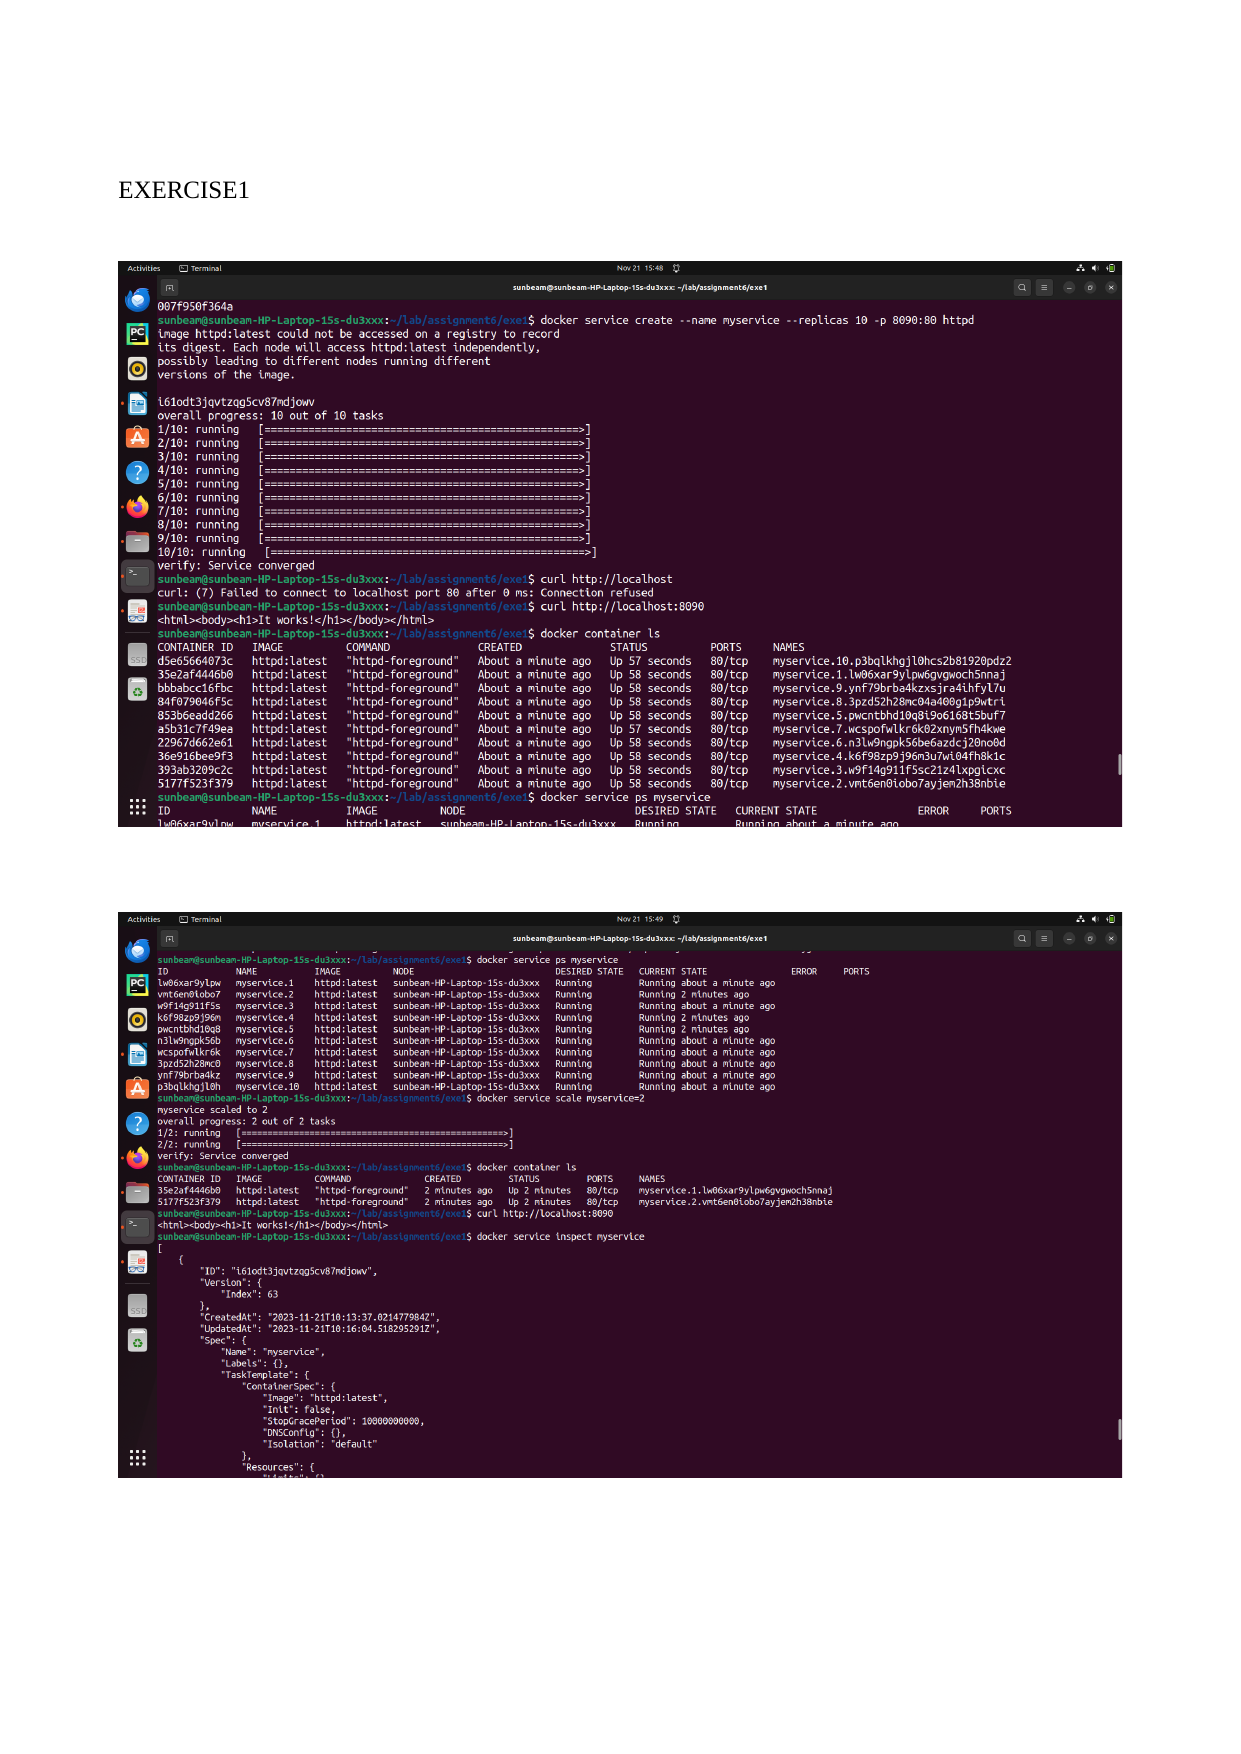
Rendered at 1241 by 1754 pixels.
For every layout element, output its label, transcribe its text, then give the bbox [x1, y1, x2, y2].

picture [118, 912, 1123, 1478]
text EXERCISE1 [118, 176, 1122, 204]
picture [118, 261, 1123, 827]
